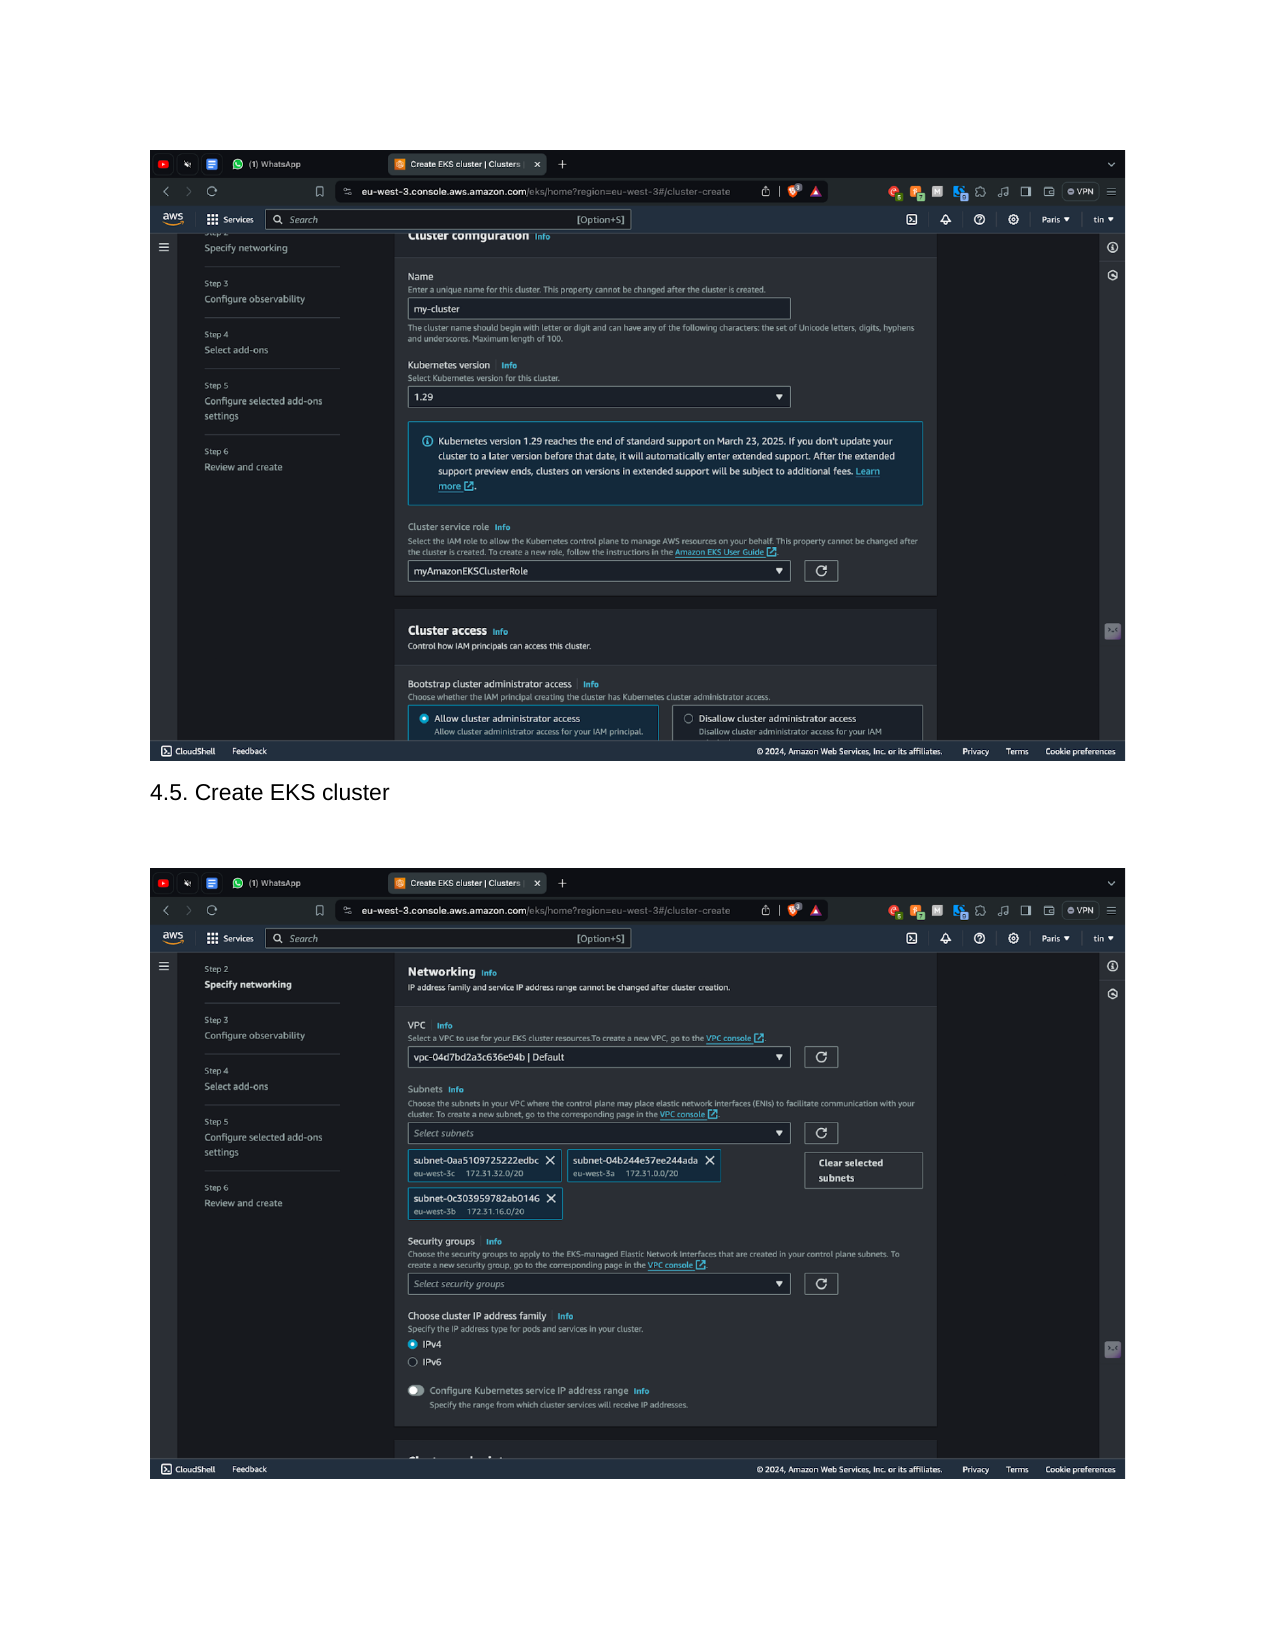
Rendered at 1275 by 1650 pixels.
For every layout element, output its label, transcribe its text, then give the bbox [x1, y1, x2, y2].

text 4.5. Create EKS cluster [150, 779, 1125, 806]
